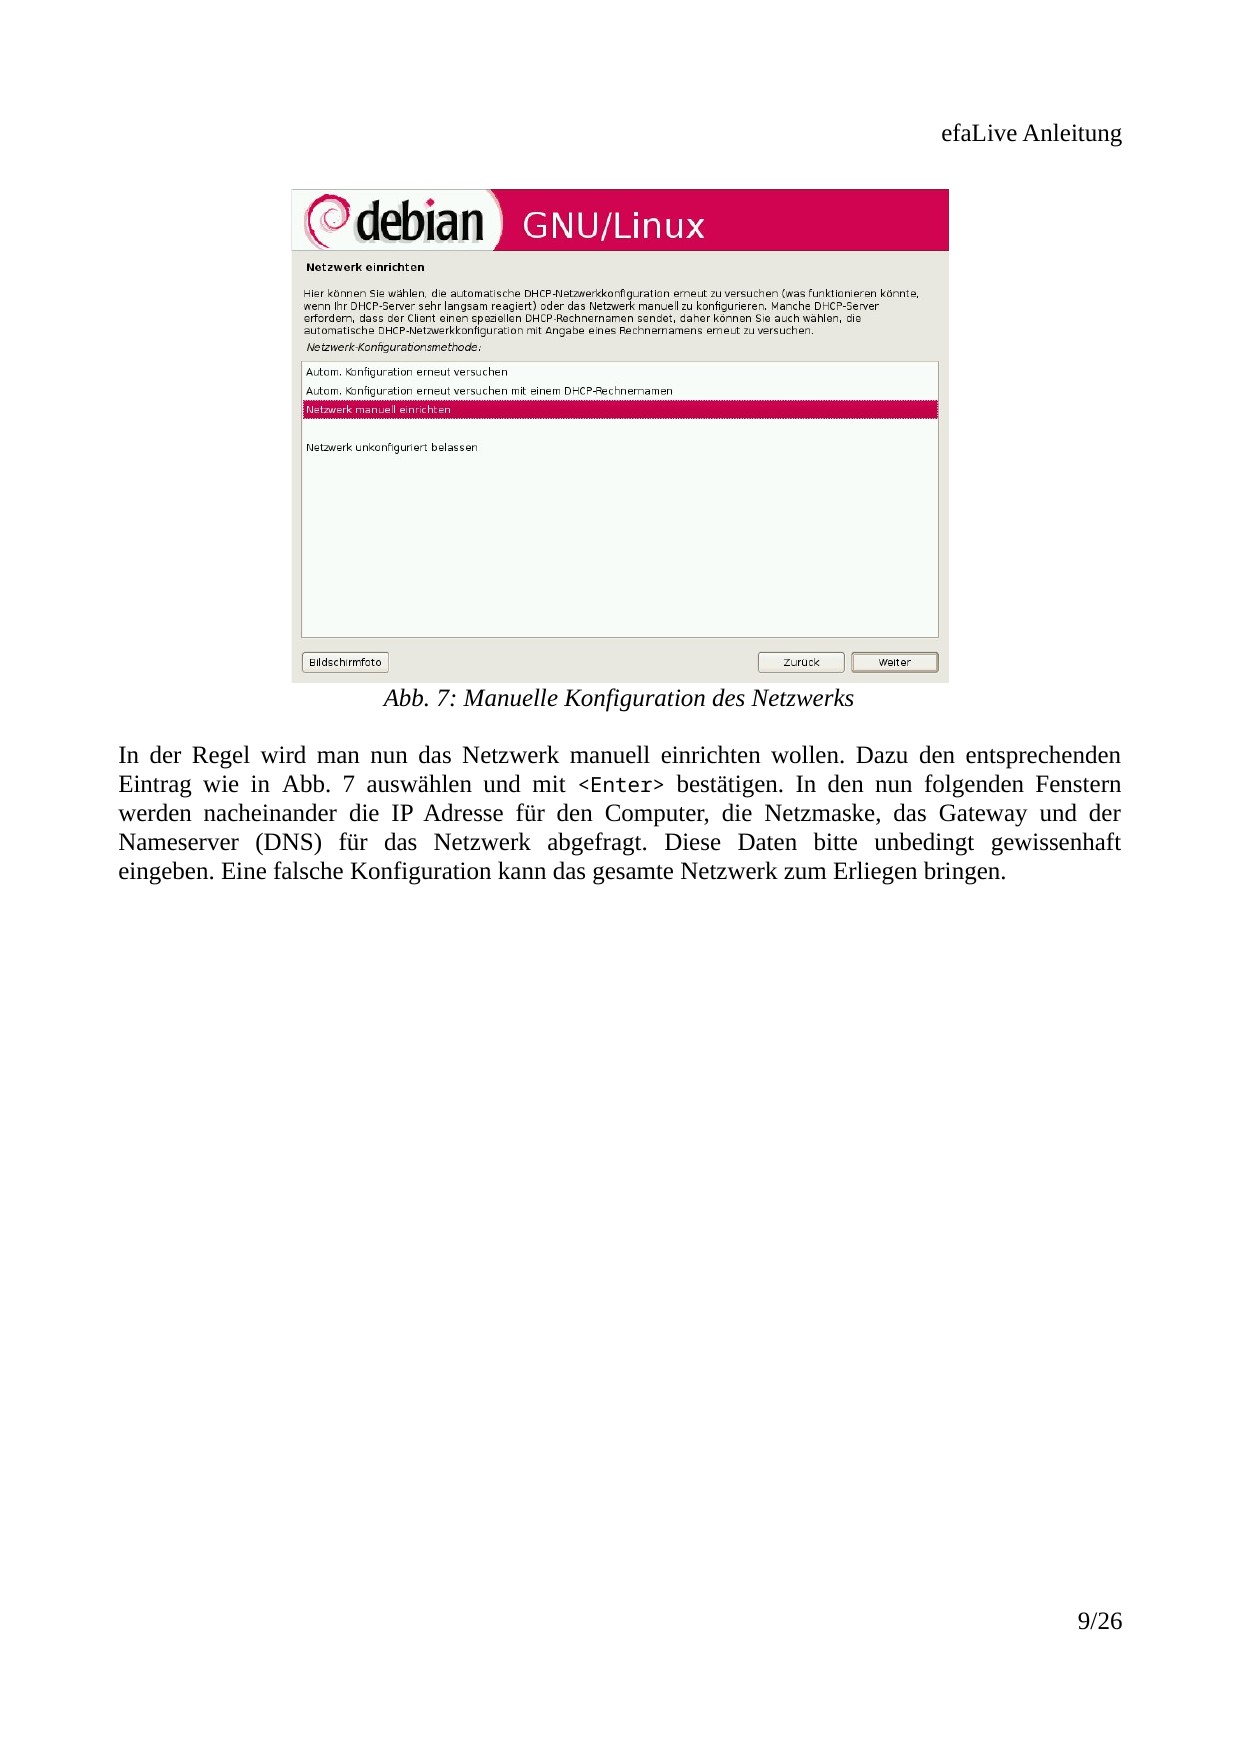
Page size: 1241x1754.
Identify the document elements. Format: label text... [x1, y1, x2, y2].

text In der Regel wird man nun das Netzwerk manuell einrichten wollen. Dazu den entsprechenden Eintrag wie in Abb. 7 auswählen und mit <Enter> bestätigen. In den nun folgenden Fenstern werden nacheinander die IP Adresse für den Computer, die Netzmaske, das Gateway und der Nameserver (DNS) für das Netzwerk abgefragt. Diese Daten bitte unbedingt gewissenhaft eingeben. Eine falsche Konfiguration kann das gesamte Netzwerk zum Erliegen bringen. [118, 740, 1122, 884]
text Abb. 7: Manuelle Konfiguration des Netzwerks [291, 683, 949, 711]
picture [291, 189, 949, 683]
